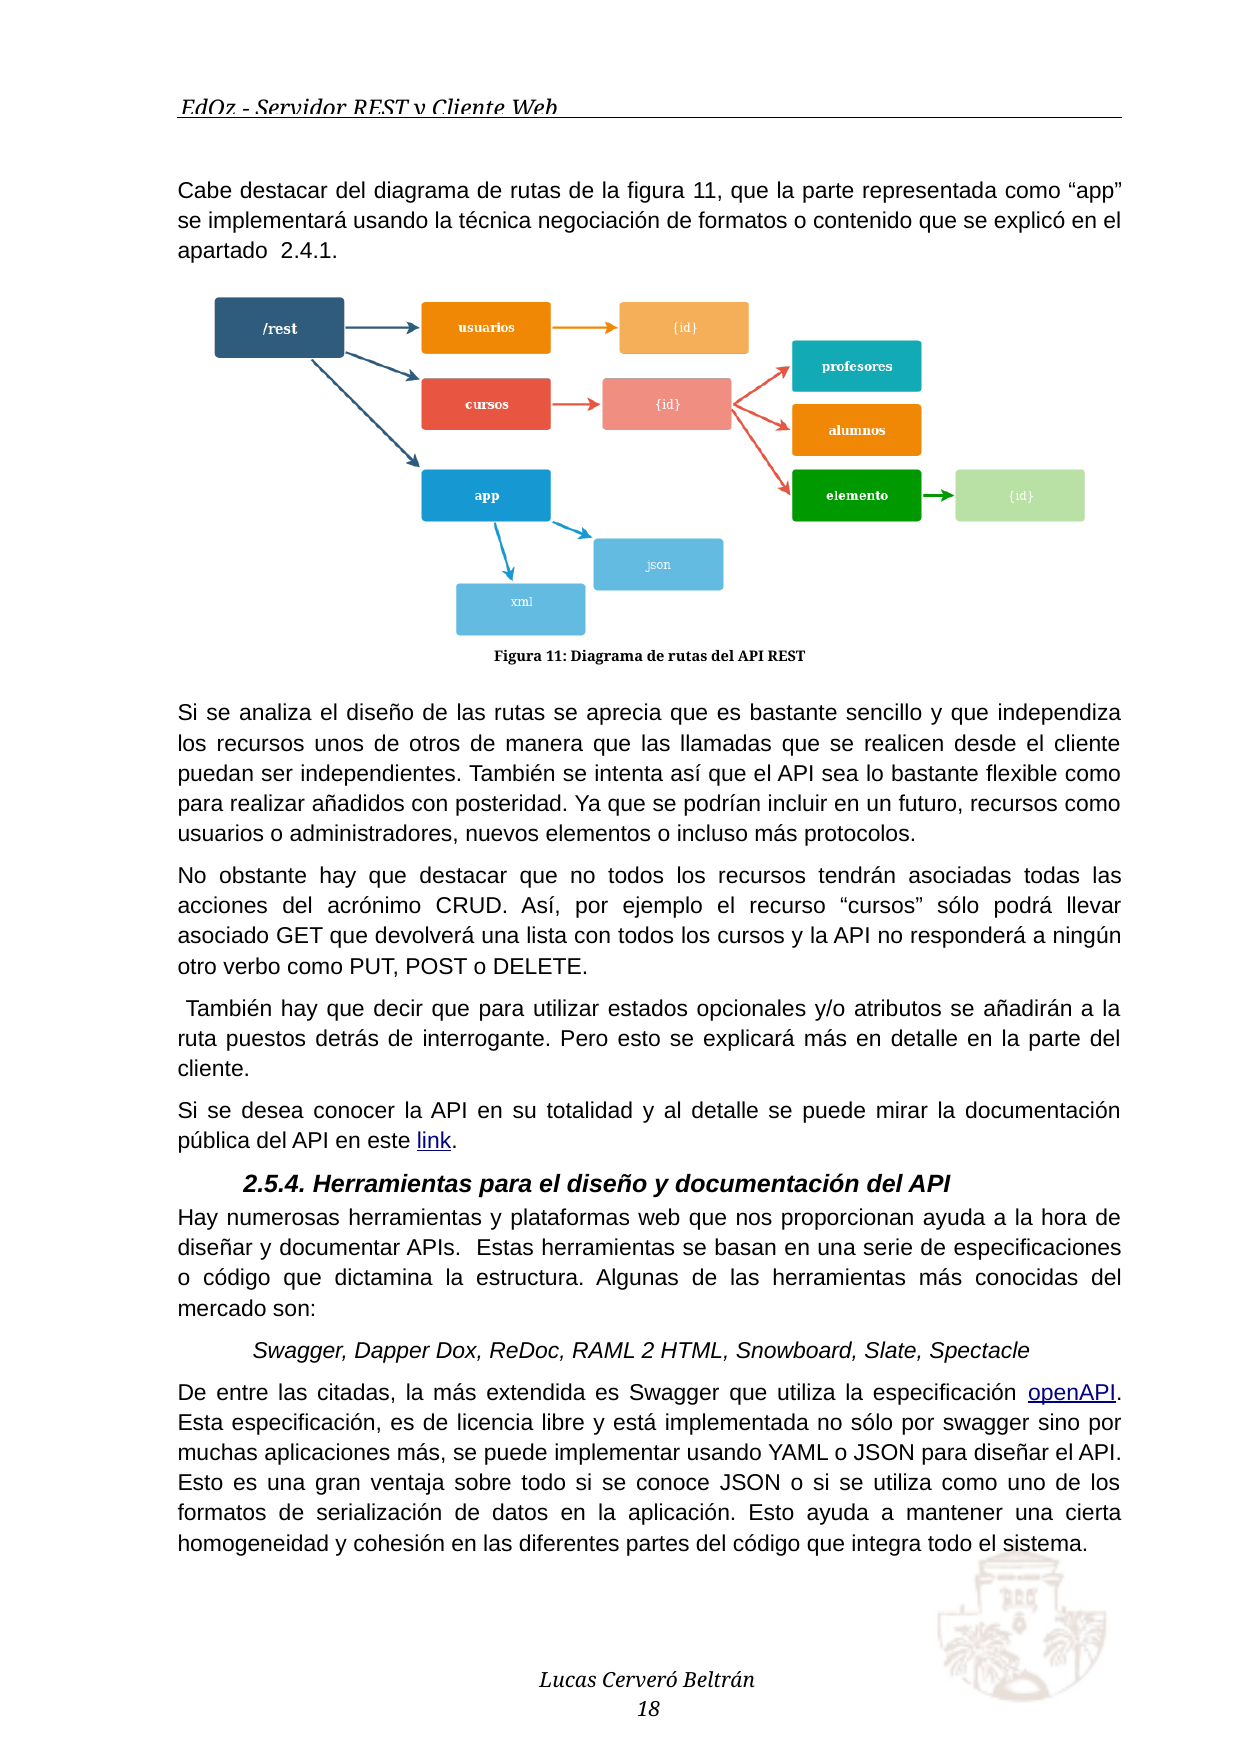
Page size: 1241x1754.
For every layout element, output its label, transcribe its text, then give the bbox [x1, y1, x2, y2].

list Swagger, Dapper Dox, ReDoc, RAML 2 HTML, Snowboard, Slate, Spectacle [215, 1337, 1122, 1363]
text De entre las citadas, la más extendida es Swagger que utiliza la especificación openAPI. Esta especificación, es de licencia libre y está implementada no sólo por swagger sino por muchas aplicaciones más, se puede implementar usando YAML o JSON para diseñar el API. Esto es una gran ventaja sobre todo si se conoce JSON o si se utiliza como uno de los formatos de serialización de datos en la aplicación. Esto ayuda a mantener una cierta homogeneidad y cohesión en las diferentes partes del código que integra todo el sistema. [177, 1378, 1122, 1556]
text Hay numerosas herramientas y plataformas web que nos proporcionan ayuda a la hora de diseñar y documentar APIs. Estas herramientas se basan en una serie de especificaciones o código que dictamina la estructura. Algunas de las herramientas más conocidas del mercado son: [177, 1204, 1122, 1321]
text Si se desea conocer la API en su totalidad y al detalle se puede mirar la documentación pública del API en este link. [177, 1097, 1122, 1154]
list Herramientas para el diseño y documentación del API [177, 1169, 1122, 1198]
text También hay que decir que para utilizar estados opcionales y/o atributos se añadirán a la ruta puestos detrás de interrogante. Pero esto se explicará más en detalle en la parte del cliente. [177, 995, 1122, 1081]
picture [208, 292, 1091, 642]
text Si se analiza el diseño de las rutas se aprecia que es bastante sencillo y que independiza los recursos unos de otros de manera que las llamadas que se realicen desde el cliente puedan ser independientes. También se intenta así que el API sea lo bastante flexible como para realizar añadidos con posteridad. Ya que se podrían incluir en un futuro, recursos como usuarios o administradores, nuevos elementos o incluso más protocolos. [177, 699, 1122, 846]
text No obstante hay que destacar que no todos los recursos tendrán asociadas todas las acciones del acrónimo CRUD. Así, por ejemplo el recurso “cursos” sólo podrá llevar asociado GET que devolverá una lista con todos los cursos y la API no responderá a ningún otro verbo como PUT, POST o DELETE. [177, 862, 1122, 979]
text Cabe destacar del diagrama de rutas de la figura 11, que la parte representada como “app” se implementará usando la técnica negociación de formatos o contenido que se explicó en el apartado 2.4.1. [177, 177, 1122, 264]
text Figura 11: Diagrama de rutas del API REST [209, 642, 1090, 666]
